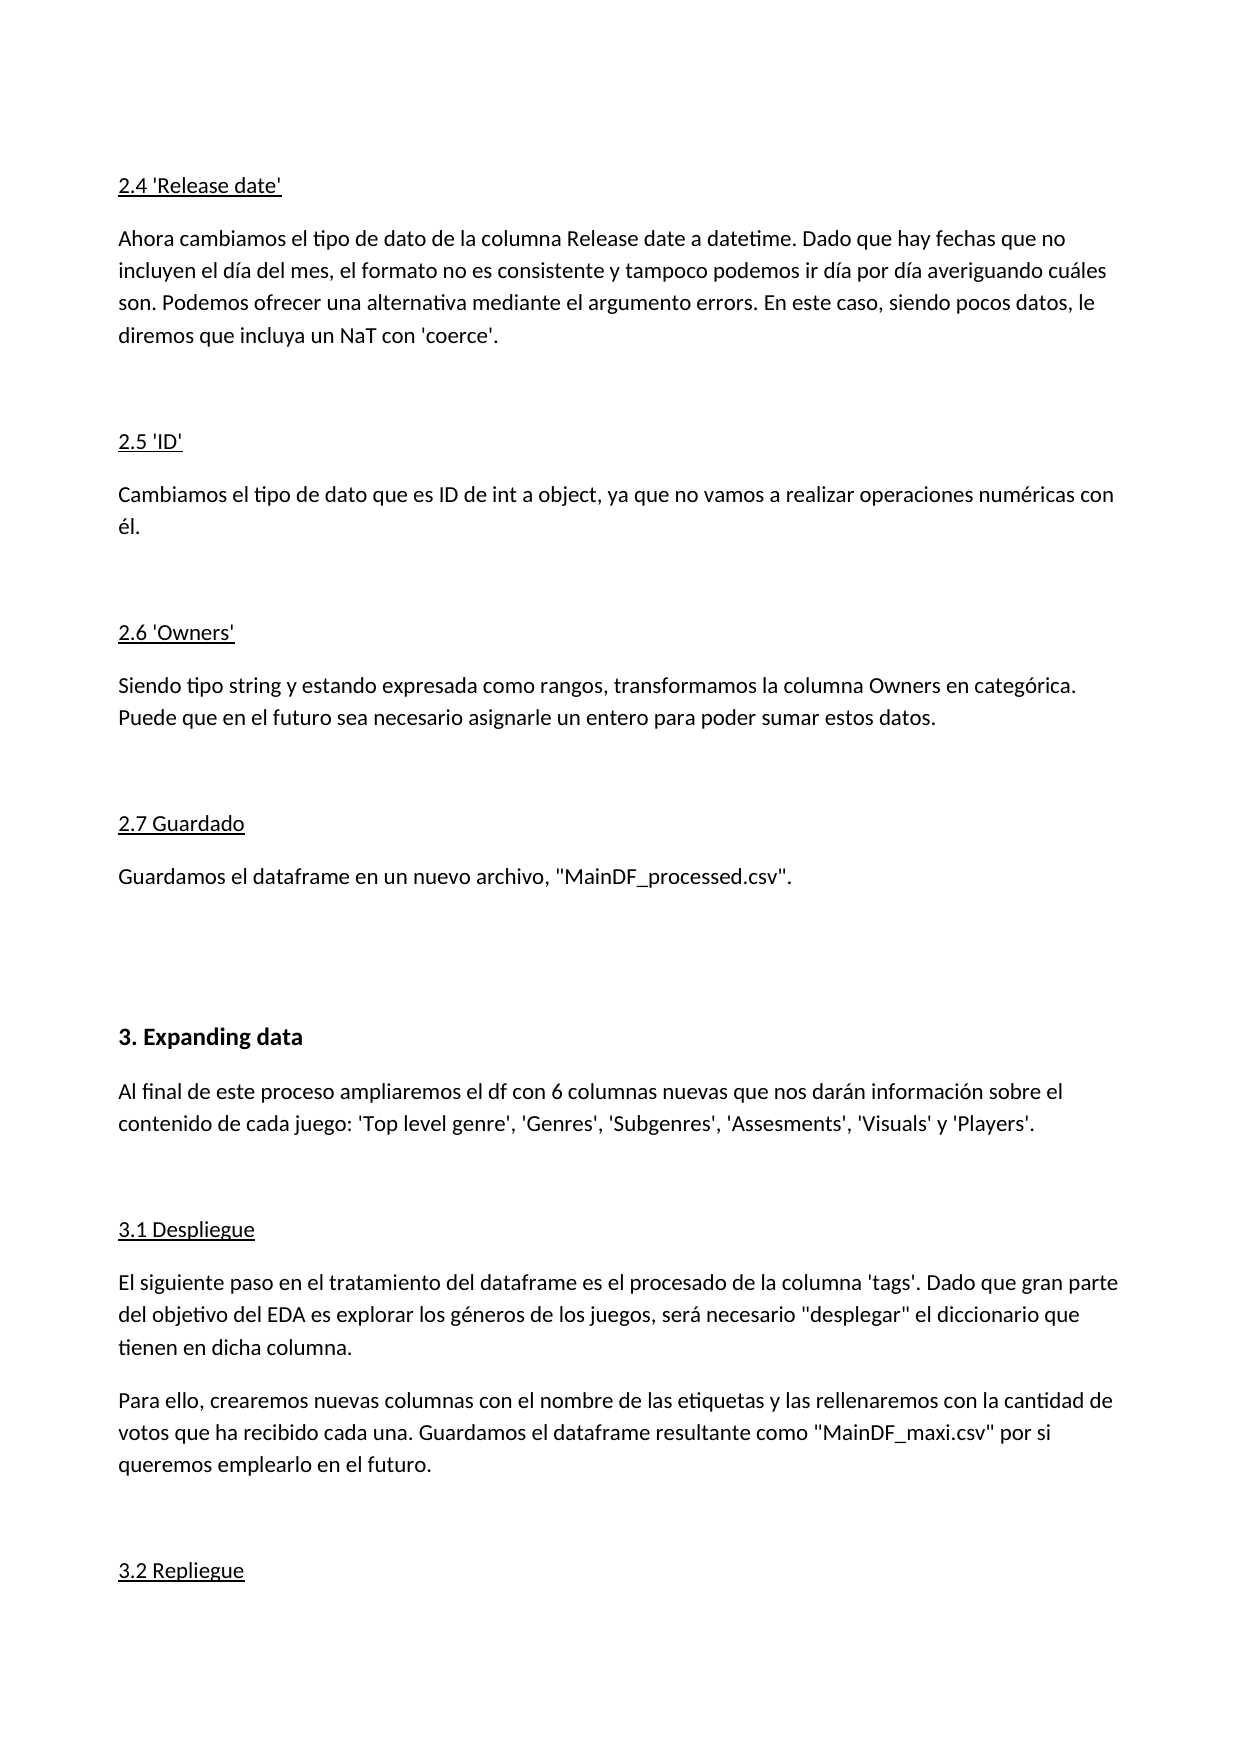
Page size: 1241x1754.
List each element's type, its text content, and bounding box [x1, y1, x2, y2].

text Guardamos el dataframe en un nuevo archivo, "MainDF_processed.csv". [118, 862, 1122, 890]
text Para ello, crearemos nuevas columnas con el nombre de las etiquetas y las rellenaremos con la cantidad de votos que ha recibido cada una. Guardamos el dataframe resultante como "MainDF_maxi.csv" por si queremos emplearlo en el futuro. [118, 1386, 1122, 1478]
text 2.4 'Release date' [118, 171, 1122, 199]
text 3. Expanding data [118, 1021, 1122, 1052]
text 3.1 Despliegue [118, 1215, 1122, 1243]
text Siendo tipo string y estando expresada como rangos, transformamos la columna Owners en categórica. Puede que en el futuro sea necesario asignarle un entero para poder sumar estos datos. [118, 671, 1122, 731]
text Cambiamos el tipo de dato que es ID de int a object, ya que no vamos a realizar operaciones numéricas con él. [118, 480, 1122, 540]
text 2.5 'ID' [118, 427, 1122, 455]
text 3.2 Repliegue [118, 1556, 1122, 1584]
text El siguiente paso en el tratamiento del dataframe es el procesado de la columna 'tags'. Dado que gran parte del objetivo del EDA es explorar los géneros de los juegos, será necesario "desplegar" el diccionario que tienen en dicha columna. [118, 1268, 1122, 1361]
text 2.7 Guardado [118, 809, 1122, 837]
text Ahora cambiamos el tipo de dato de la columna Release date a datetime. Dado que hay fechas que no incluyen el día del mes, el formato no es consistente y tampoco podemos ir día por día averiguando cuáles son. Podemos ofrecer una alternativa mediante el argumento errors. En este caso, siendo pocos datos, le diremos que incluya un NaT con 'coerce'. [118, 224, 1122, 349]
text Al final de este proceso ampliaremos el df con 6 columnas nuevas que nos darán información sobre el contenido de cada juego: 'Top level genre', 'Genres', 'Subgenres', 'Assesments', 'Visuals' y 'Players'. [118, 1077, 1122, 1137]
text 2.6 'Owners' [118, 618, 1122, 646]
